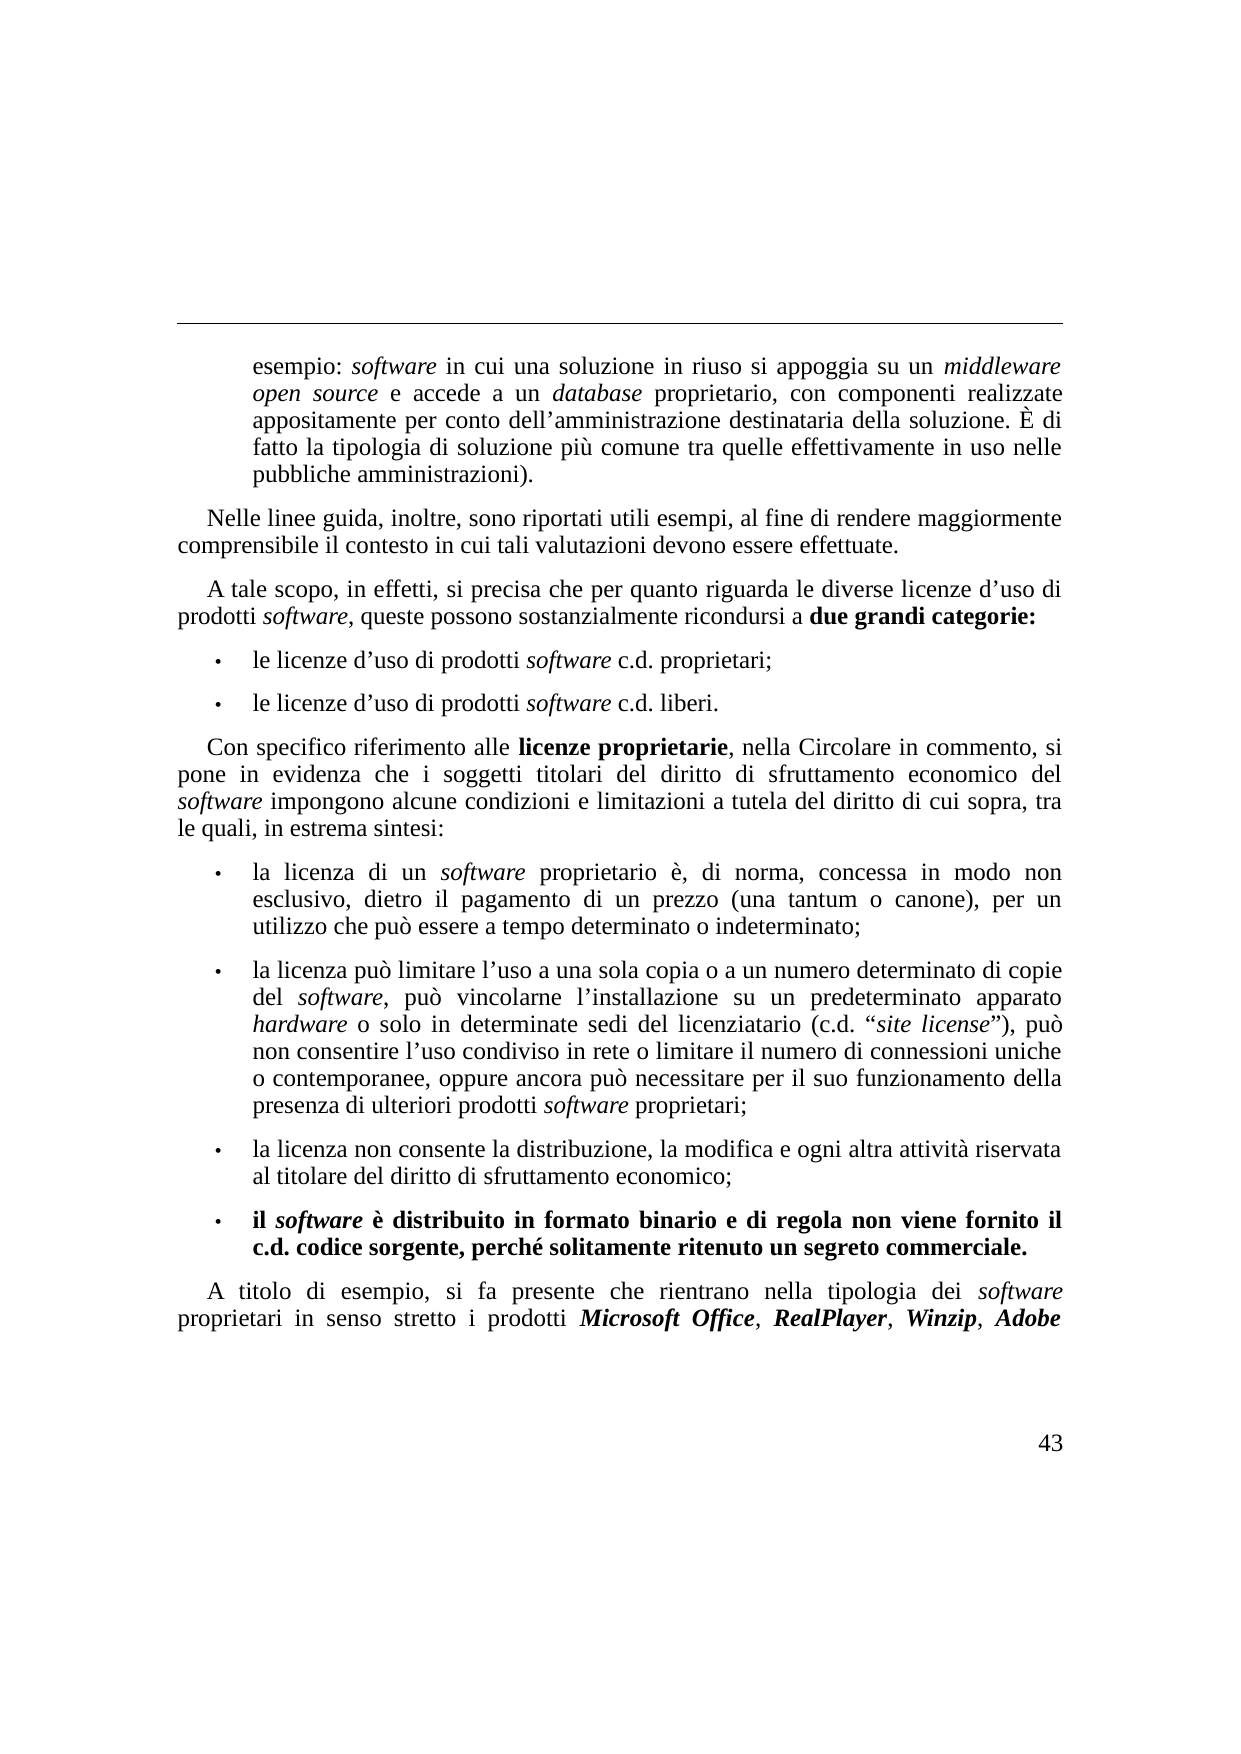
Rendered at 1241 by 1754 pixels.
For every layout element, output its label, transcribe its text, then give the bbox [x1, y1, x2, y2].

text Con specifico riferimento alle licenze proprietarie, nella Circolare in commento, si pone in evidenza che i soggetti titolari del diritto di sfruttamento economico del software impongono alcune condizioni e limitazioni a tutela del diritto di cui sopra, tra le quali, in estrema sintesi: [177, 734, 1063, 842]
list la licenza di un software proprietario è, di norma, concessa in modo non esclusivo, dietro il pagamento di un prezzo (una tantum o canone), per un utilizzo che può essere a tempo determinato o indeterminato; [215, 859, 1063, 940]
list la licenza può limitare l’uso a una sola copia o a un numero determinato di copie del software, può vincolarne l’installazione su un predeterminato apparato hardware o solo in determinate sedi del licenziatario (c.d. “site license”), può non consentire l’uso condiviso in rete o limitare il numero di connessioni uniche o contemporanee, oppure ancora può necessitare per il suo funzionamento della presenza di ulteriori prodotti software proprietari; [215, 957, 1063, 1119]
list esempio: software in cui una soluzione in riuso si appoggia su un middleware open source e accede a un database proprietario, con componenti realizzate appositamente per conto dell’amministrazione destinataria della soluzione. È di fatto la tipologia di soluzione più comune tra quelle effettivamente in uso nelle pubbliche amministrazioni). [215, 353, 1063, 488]
list la licenza non consente la distribuzione, la modifica e ogni altra attività riservata al titolare del diritto di sfruttamento economico; [215, 1136, 1063, 1190]
text Nelle linee guida, inoltre, sono riportati utili esempi, al fine di rendere maggiormente comprensibile il contesto in cui tali valutazioni devono essere effettuate. [177, 505, 1063, 559]
list le licenze d’uso di prodotti software c.d. liberi. [215, 690, 1063, 717]
text A tale scopo, in effetti, si precisa che per quanto riguarda le diverse licenze d’uso di prodotti software, queste possono sostanzialmente ricondursi a due grandi categorie: [177, 576, 1063, 630]
text A titolo di esempio, si fa presente che rientrano nella tipologia dei software proprietari in senso stretto i prodotti Microsoft Office, RealPlayer, Winzip, Adobe [177, 1278, 1063, 1332]
list le licenze d’uso di prodotti software c.d. proprietari; [215, 646, 1063, 673]
list il software è distribuito in formato binario e di regola non viene fornito il c.d. codice sorgente, perché solitamente ritenuto un segreto commerciale. [215, 1207, 1063, 1261]
